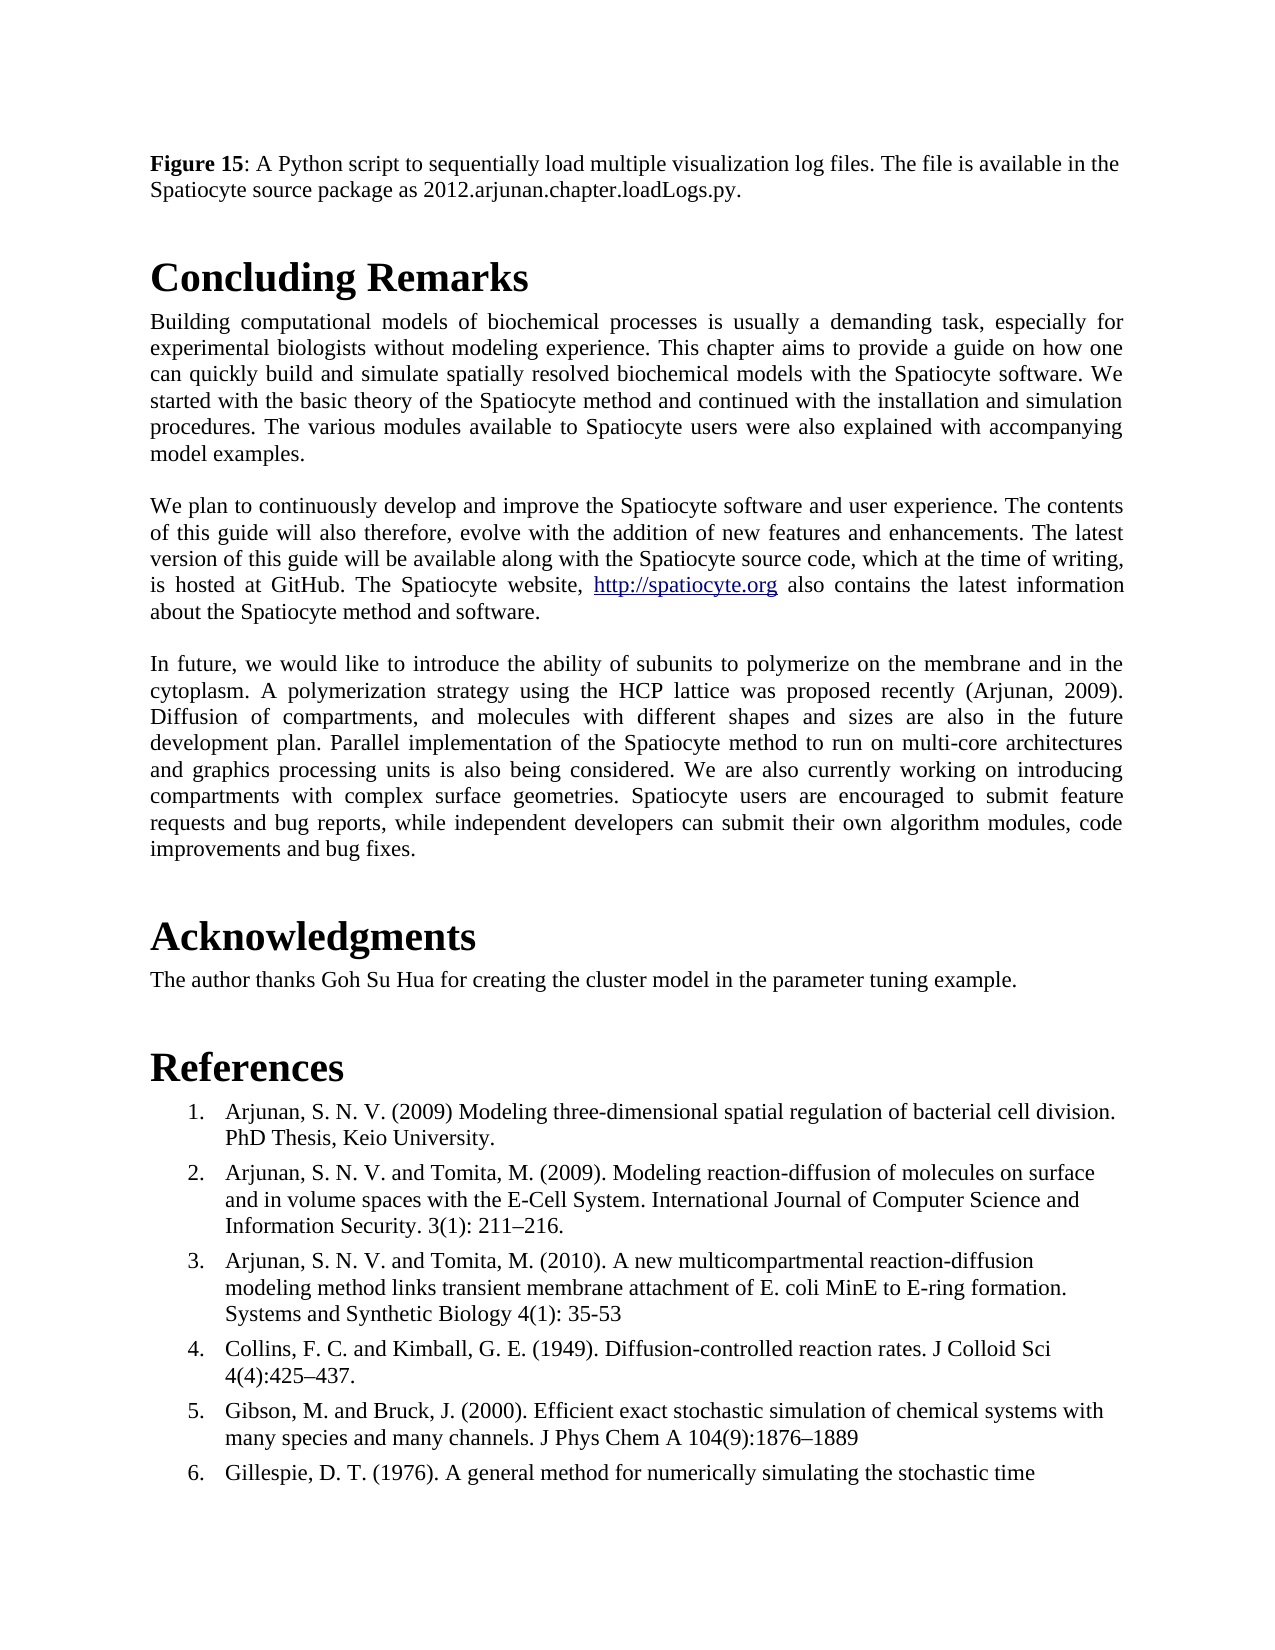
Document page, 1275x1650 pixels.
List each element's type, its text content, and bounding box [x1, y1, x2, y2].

list Collins, F. C. and Kimball, G. E. (1949). Diffusion-controlled reaction rates. J Colloid Sci 4(4):425–437. [187, 1336, 1125, 1388]
subtitle Acknowledgments [150, 911, 1125, 959]
text In future, we would like to introduce the ability of subunits to polymerize on the membrane and in the cytoplasm. A polymerization strategy using the HCP lattice was proposed recently (Arjunan, 2009). Diffusion of compartments, and molecules with different shapes and sizes are also in the future development plan. Parallel implementation of the Spatiocyte method to run on multi-core architectures and graphics processing units is also being considered. We are also currently working on introducing compartments with complex surface geometries. Spatiocyte users are encouraged to submit feature requests and bug reports, while independent developers can submit their own algorithm modules, code improvements and bug fixes. [150, 650, 1125, 861]
list Arjunan, S. N. V. and Tomita, M. (2009). Modeling reaction-diffusion of molecules on surface and in volume spaces with the E-Cell System. International Journal of Computer Science and Information Security. 3(1): 211–216. [187, 1159, 1125, 1238]
list Arjunan, S. N. V. and Tomita, M. (2010). A new multicompartmental reaction-diffusion modeling method links transient membrane attachment of E. coli MinE to E-ring formation. Systems and Synthetic Biology 4(1): 35-53 [187, 1247, 1125, 1327]
list Arjunan, S. N. V. (2009) Modeling three-dimensional spatial regulation of bacterial cell division. PhD Thesis, Keio University. [187, 1098, 1125, 1151]
list Gibson, M. and Bruck, J. (2000). Efficient exact stochastic simulation of chemical systems with many species and many channels. J Phys Chem A 104(9):1876–1889 [187, 1397, 1125, 1450]
subtitle Concluding Remarks [150, 253, 1125, 301]
text Building computational models of biochemical processes is usually a demanding task, especially for experimental biologists without modeling experience. This chapter aims to provide a guide on how one can quickly build and simulate spatially resolved biochemical models with the Spatiocyte software. We started with the basic theory of the Spatiocyte method and continued with the installation and simulation procedures. The various modules available to Spatiocyte users were also explained with accompanying model examples. [150, 308, 1125, 466]
list Gillespie, D. T. (1976). A general method for numerically simulating the stochastic time [187, 1459, 1125, 1485]
text The author thanks Goh Su Hua for creating the cluster model in the parameter tuning example. [150, 966, 1125, 993]
text Figure 15: A Python script to sequentially load multiple visualization log files. The file is available in the Spatiocyte source package as 2012.arjunan.chapter.loadLogs.py. [150, 150, 1125, 203]
text We plan to continuously develop and improve the Spatiocyte software and user experience. The contents of this guide will also therefore, evolve with the addition of new features and enhancements. The latest version of this guide will be available along with the Spatiocyte source code, which at the time of writing, is hosted at GitHub. The Spatiocyte website, http://spatiocyte.org also contains the latest information about the Spatiocyte method and software. [150, 492, 1125, 624]
subtitle References [150, 1043, 1125, 1091]
